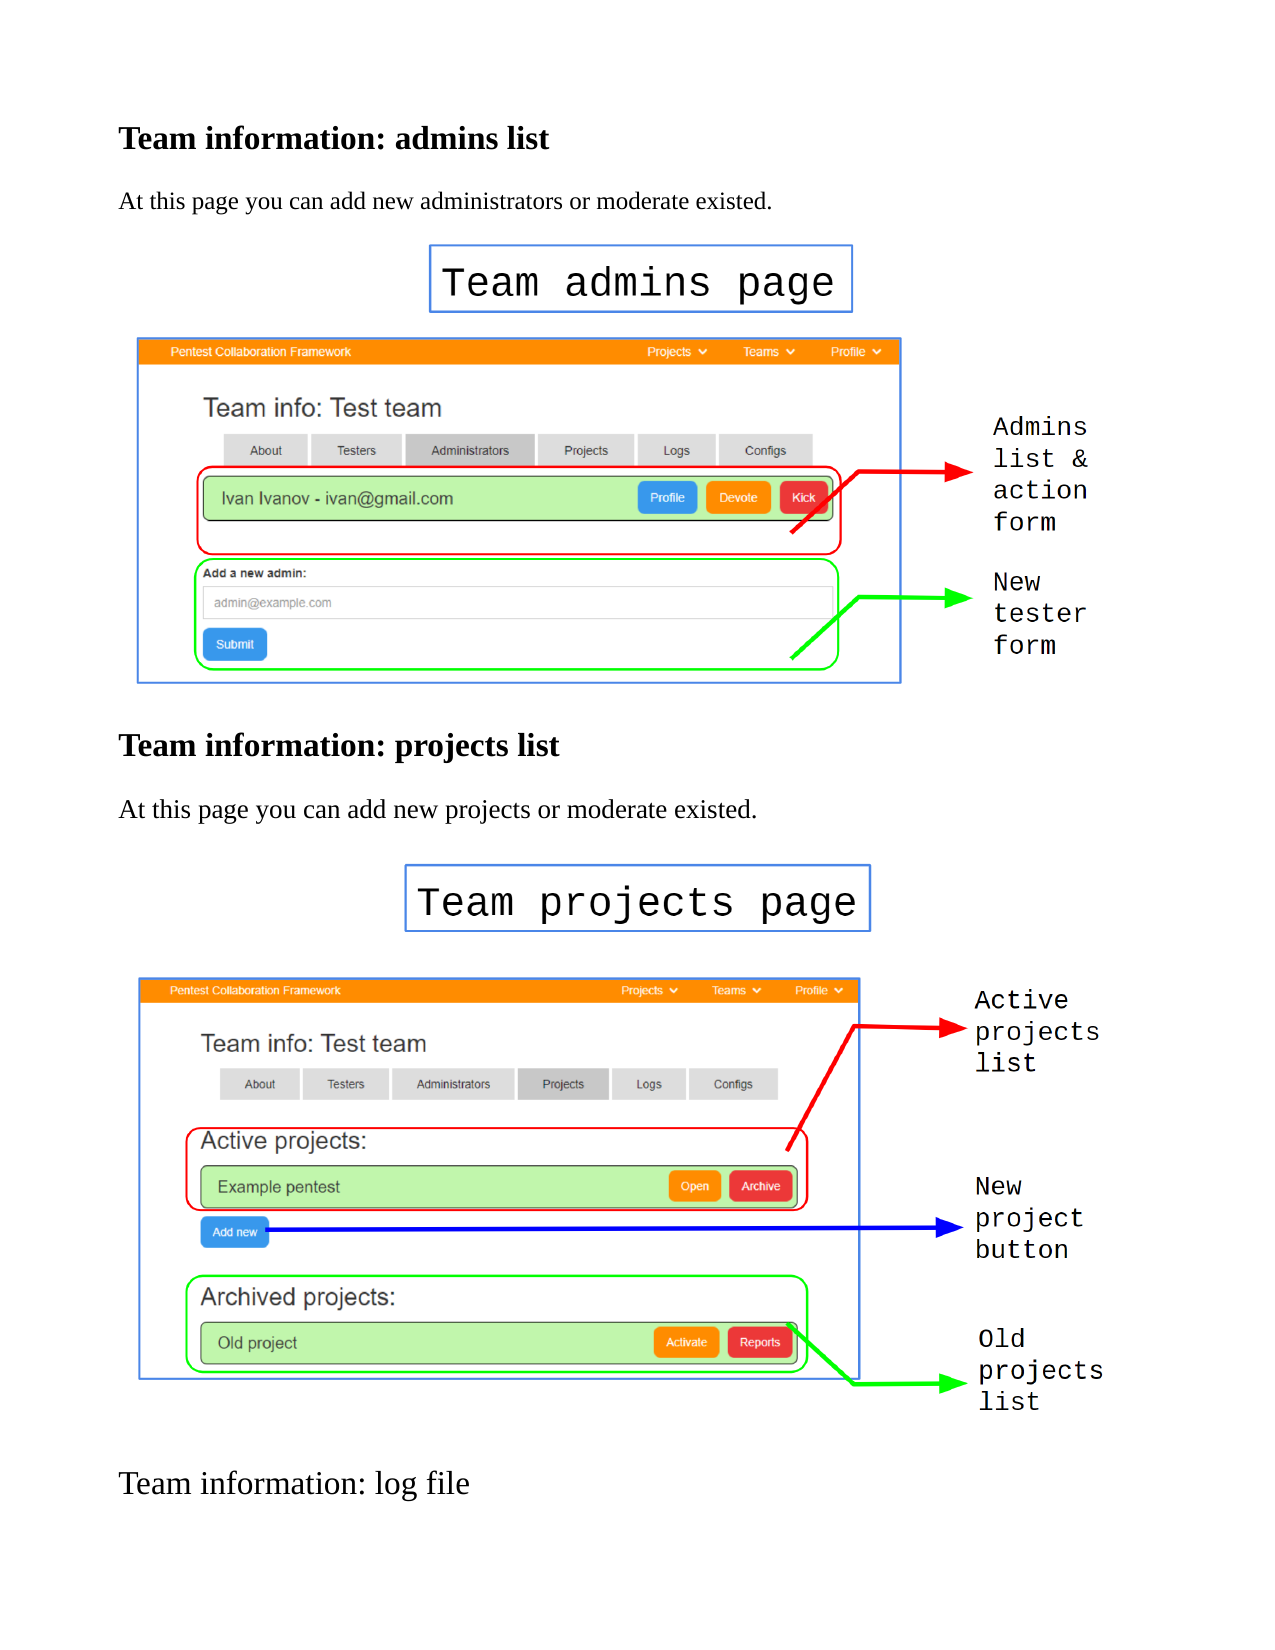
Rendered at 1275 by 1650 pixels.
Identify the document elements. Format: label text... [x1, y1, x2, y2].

picture [118, 853, 1157, 1435]
text At this page you can add new administrators or moderate existed. [118, 186, 1157, 215]
text Team information: log file [118, 1435, 1157, 1502]
picture [118, 233, 1157, 707]
text At this page you can add new projects or moderate existed. [118, 793, 1157, 824]
text Team information: projects list [118, 707, 1157, 763]
subtitle Team information: admins list [118, 118, 1157, 156]
